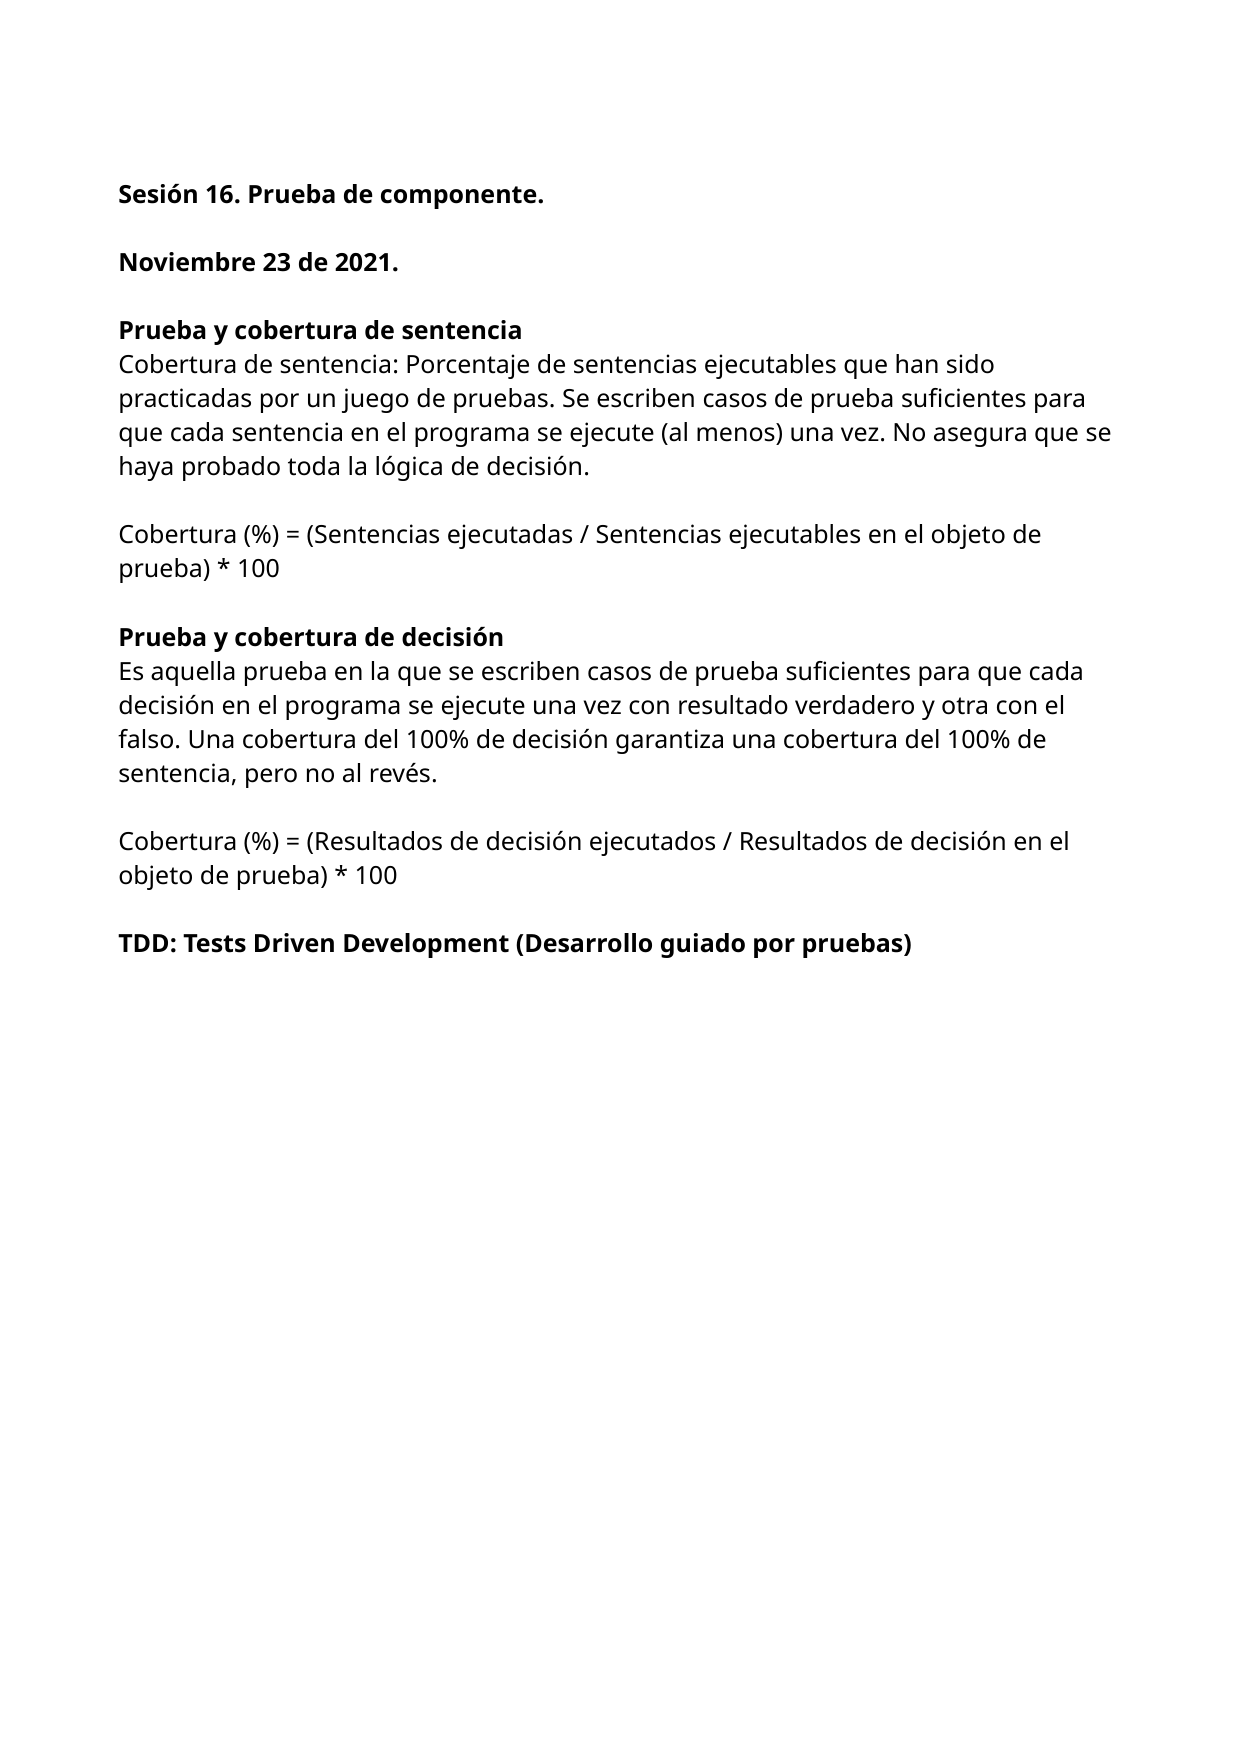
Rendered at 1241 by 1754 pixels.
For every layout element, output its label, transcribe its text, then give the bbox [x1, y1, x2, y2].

text Cobertura (%) = (Resultados de decisión ejecutados / Resultados de decisión en el objeto de prueba) * 100 [118, 823, 1122, 892]
text Es aquella prueba en la que se escriben casos de prueba suficientes para que cada decisión en el programa se ejecute una vez con resultado verdadero y otra con el falso. Una cobertura del 100% de decisión garantiza una cobertura del 100% de sentencia, pero no al revés. [118, 653, 1122, 789]
text Prueba y cobertura de sentencia [118, 313, 1122, 347]
text Prueba y cobertura de decisión [118, 619, 1122, 653]
text Cobertura de sentencia: Porcentaje de sentencias ejecutables que han sido practicadas por un juego de pruebas. Se escriben casos de prueba suficientes para que cada sentencia en el programa se ejecute (al menos) una vez. No asegura que se haya probado toda la lógica de decisión. [118, 347, 1122, 483]
text TDD: Tests Driven Development (Desarrollo guiado por pruebas) [118, 926, 1122, 960]
text Cobertura (%) = (Sentencias ejecutadas / Sentencias ejecutables en el objeto de prueba) * 100 [118, 517, 1122, 585]
text Sesión 16. Prueba de componente. [118, 176, 1122, 210]
text Noviembre 23 de 2021. [118, 244, 1122, 278]
